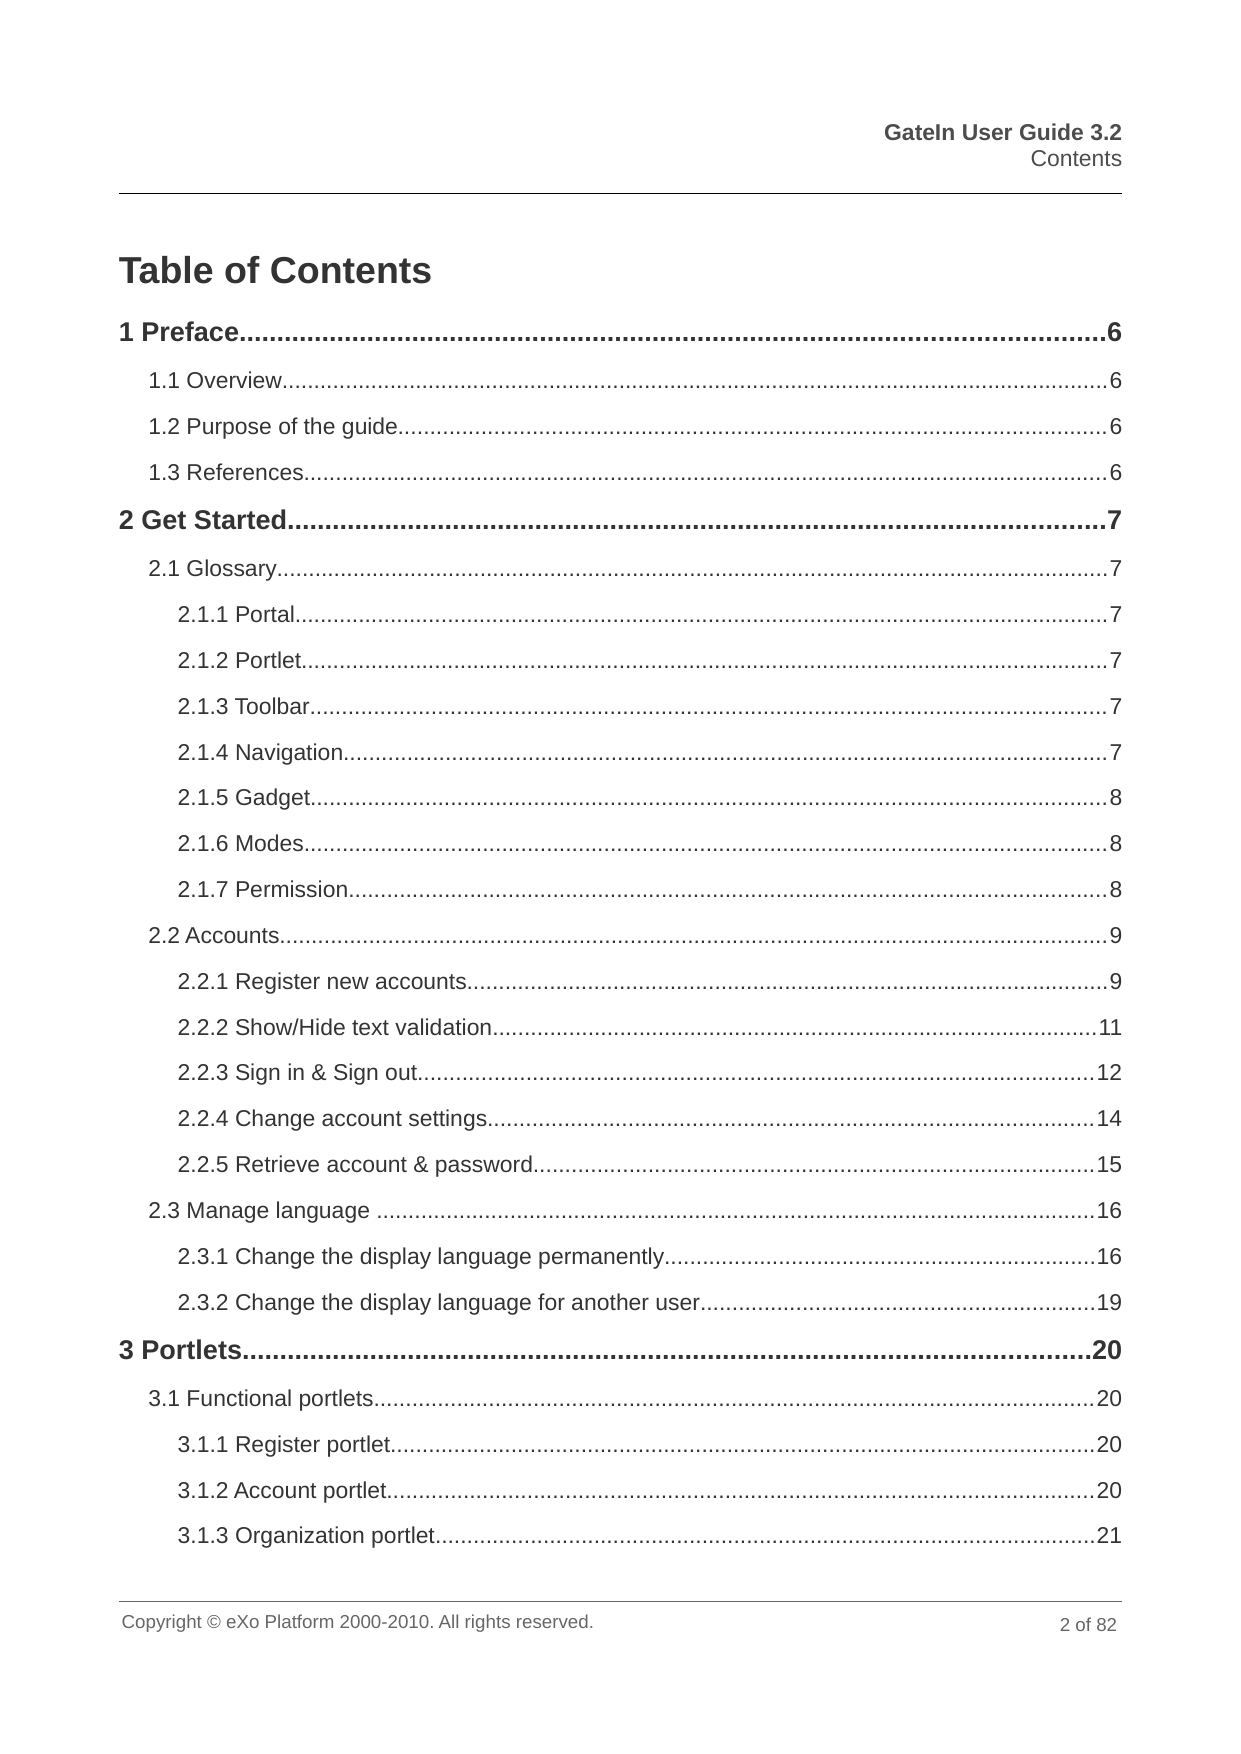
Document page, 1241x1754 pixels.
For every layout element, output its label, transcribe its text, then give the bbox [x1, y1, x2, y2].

text 2.1.2 Portlet 7 [177, 647, 1122, 673]
text 2.3.1 Change the display language permanently 16 [177, 1243, 1122, 1269]
text 2.2.1 Register new accounts 9 [177, 968, 1122, 994]
text 1.1 Overview 6 [148, 367, 1122, 393]
text 2.1.1 Portal 7 [177, 601, 1122, 627]
text 2.3 Manage language 16 [148, 1197, 1122, 1223]
text 1.2 Purpose of the guide 6 [148, 413, 1122, 439]
text 2.1.3 Toolbar 7 [177, 693, 1122, 719]
text 2.2 Accounts 9 [148, 922, 1122, 948]
text 1.3 References 6 [148, 458, 1122, 485]
text 2.2.4 Change account settings 14 [177, 1105, 1122, 1131]
subtitle Table of Contents [118, 248, 1122, 292]
text 2.2.5 Retrieve account & password 15 [177, 1151, 1122, 1177]
text 2.1.5 Gadget 8 [177, 784, 1122, 811]
text 2.1.7 Permission 8 [177, 876, 1122, 902]
text 2.2.2 Show/Hide text validation 11 [177, 1013, 1122, 1040]
text 2.1.4 Navigation 7 [177, 738, 1122, 765]
text 2.3.2 Change the display language for another user 19 [177, 1288, 1122, 1315]
text 2.2.3 Sign in & Sign out 12 [177, 1059, 1122, 1086]
text 2.1 Glossary 7 [148, 555, 1122, 581]
text 3.1 Functional portlets 20 [148, 1385, 1122, 1411]
text 2 Get Started 7 [118, 504, 1122, 536]
text 3 Portlets 20 [118, 1334, 1122, 1366]
text 2.1.6 Modes 8 [177, 830, 1122, 856]
text 3.1.3 Organization portlet 21 [177, 1522, 1122, 1549]
text 1 Preface 6 [118, 316, 1122, 347]
text 3.1.1 Register portlet 20 [177, 1431, 1122, 1457]
text 3.1.2 Account portlet 20 [177, 1477, 1122, 1503]
